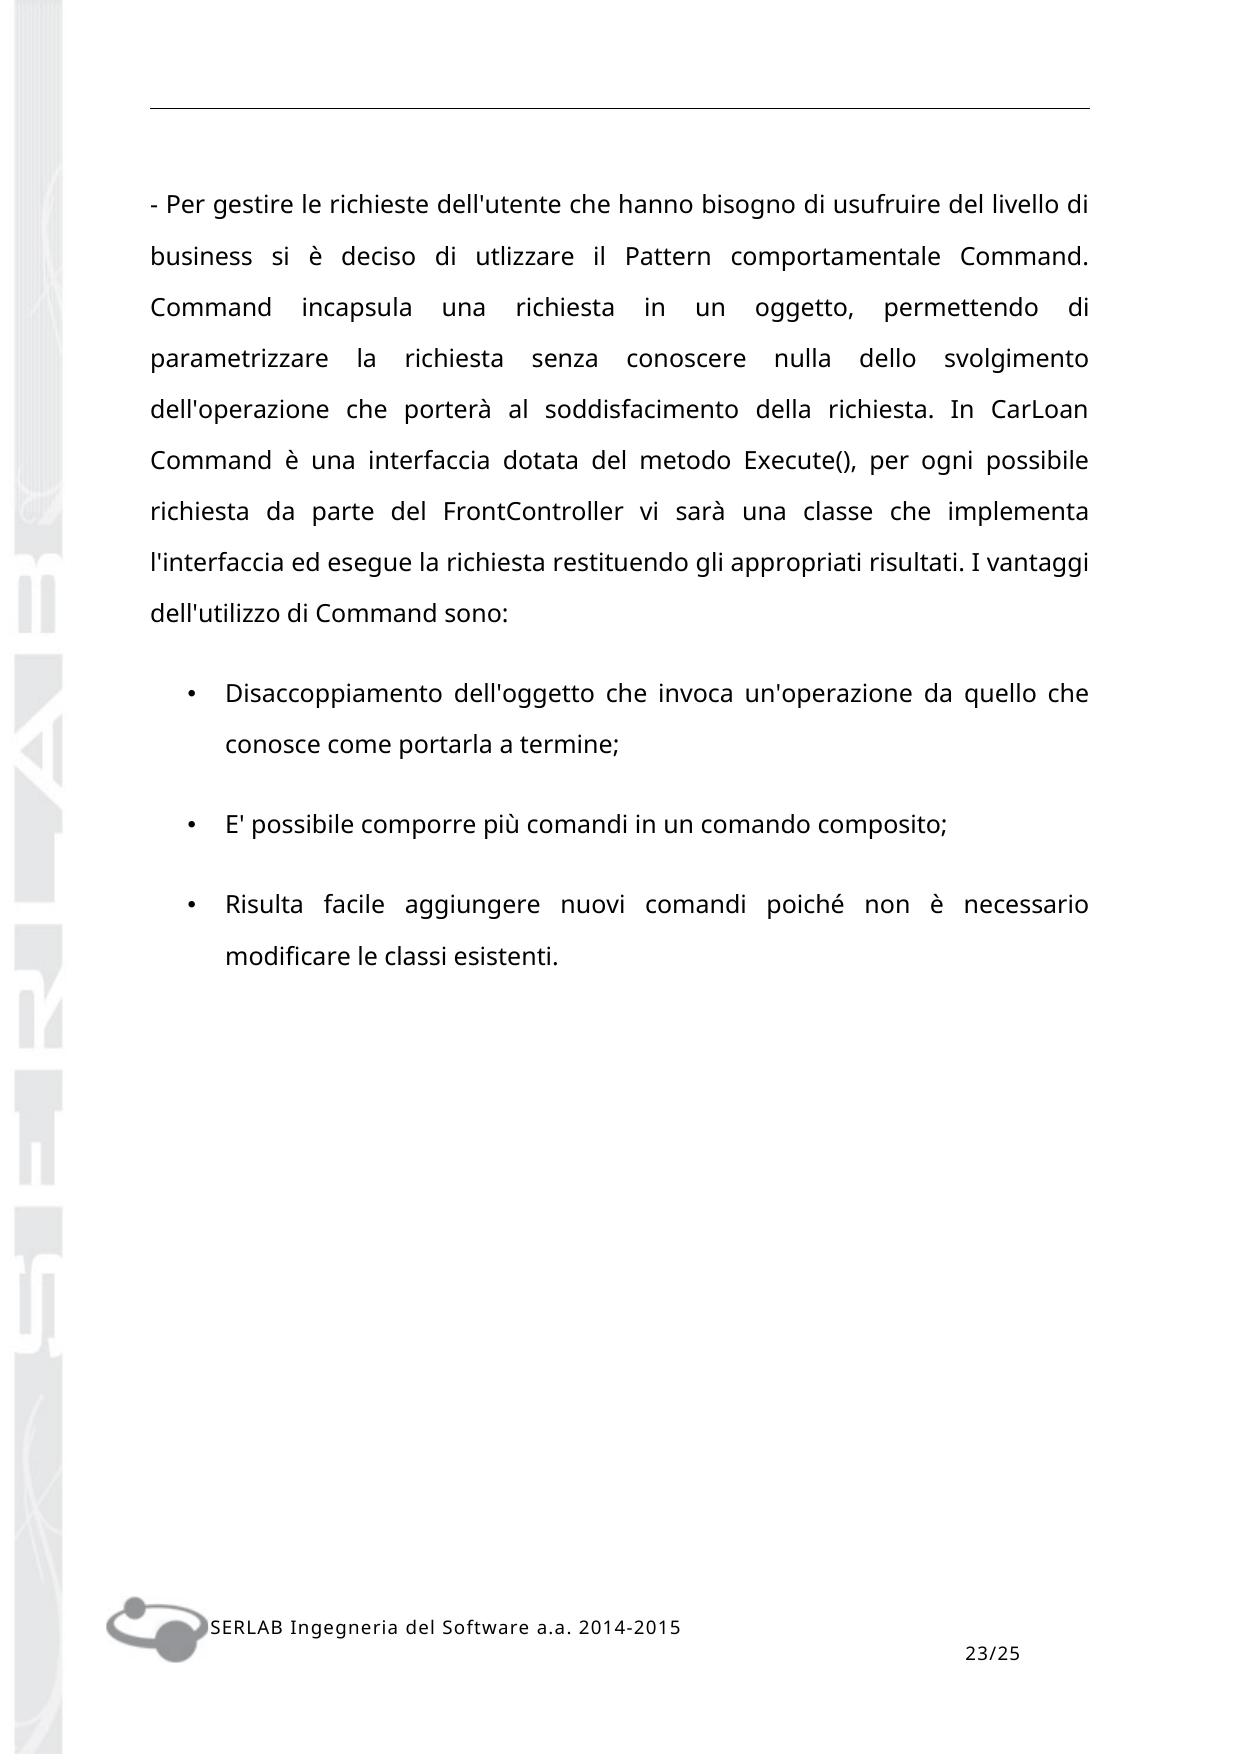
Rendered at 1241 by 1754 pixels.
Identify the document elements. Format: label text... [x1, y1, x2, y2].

list Risulta facile aggiungere nuovi comandi poiché non è necessario modificare le classi esistenti. [187, 887, 1090, 972]
list Disaccoppiamento dell'oggetto che invoca un'operazione da quello che conosce come portarla a termine; [187, 676, 1090, 761]
picture [0, 0, 71, 1754]
list E' possibile comporre più comandi in un comando composito; [187, 807, 1090, 841]
text - Per gestire le richieste dell'utente che hanno bisogno di usufruire del livello di business si è deciso di utlizzare il Pattern comportamentale Command. Command incapsula una richiesta in un oggetto, permettendo di parametrizzare la richiesta senza conoscere nulla dello svolgimento dell'operazione che porterà al soddisfacimento della richiesta. In CarLoan Command è una interfaccia dotata del metodo Execute(), per ogni possibile richiesta da parte del FrontController vi sarà una classe che implementa l'interfaccia ed esegue la richiesta restituendo gli appropriati risultati. I vantaggi dell'utilizzo di Command sono: [150, 187, 1090, 629]
picture [94, 1595, 209, 1666]
